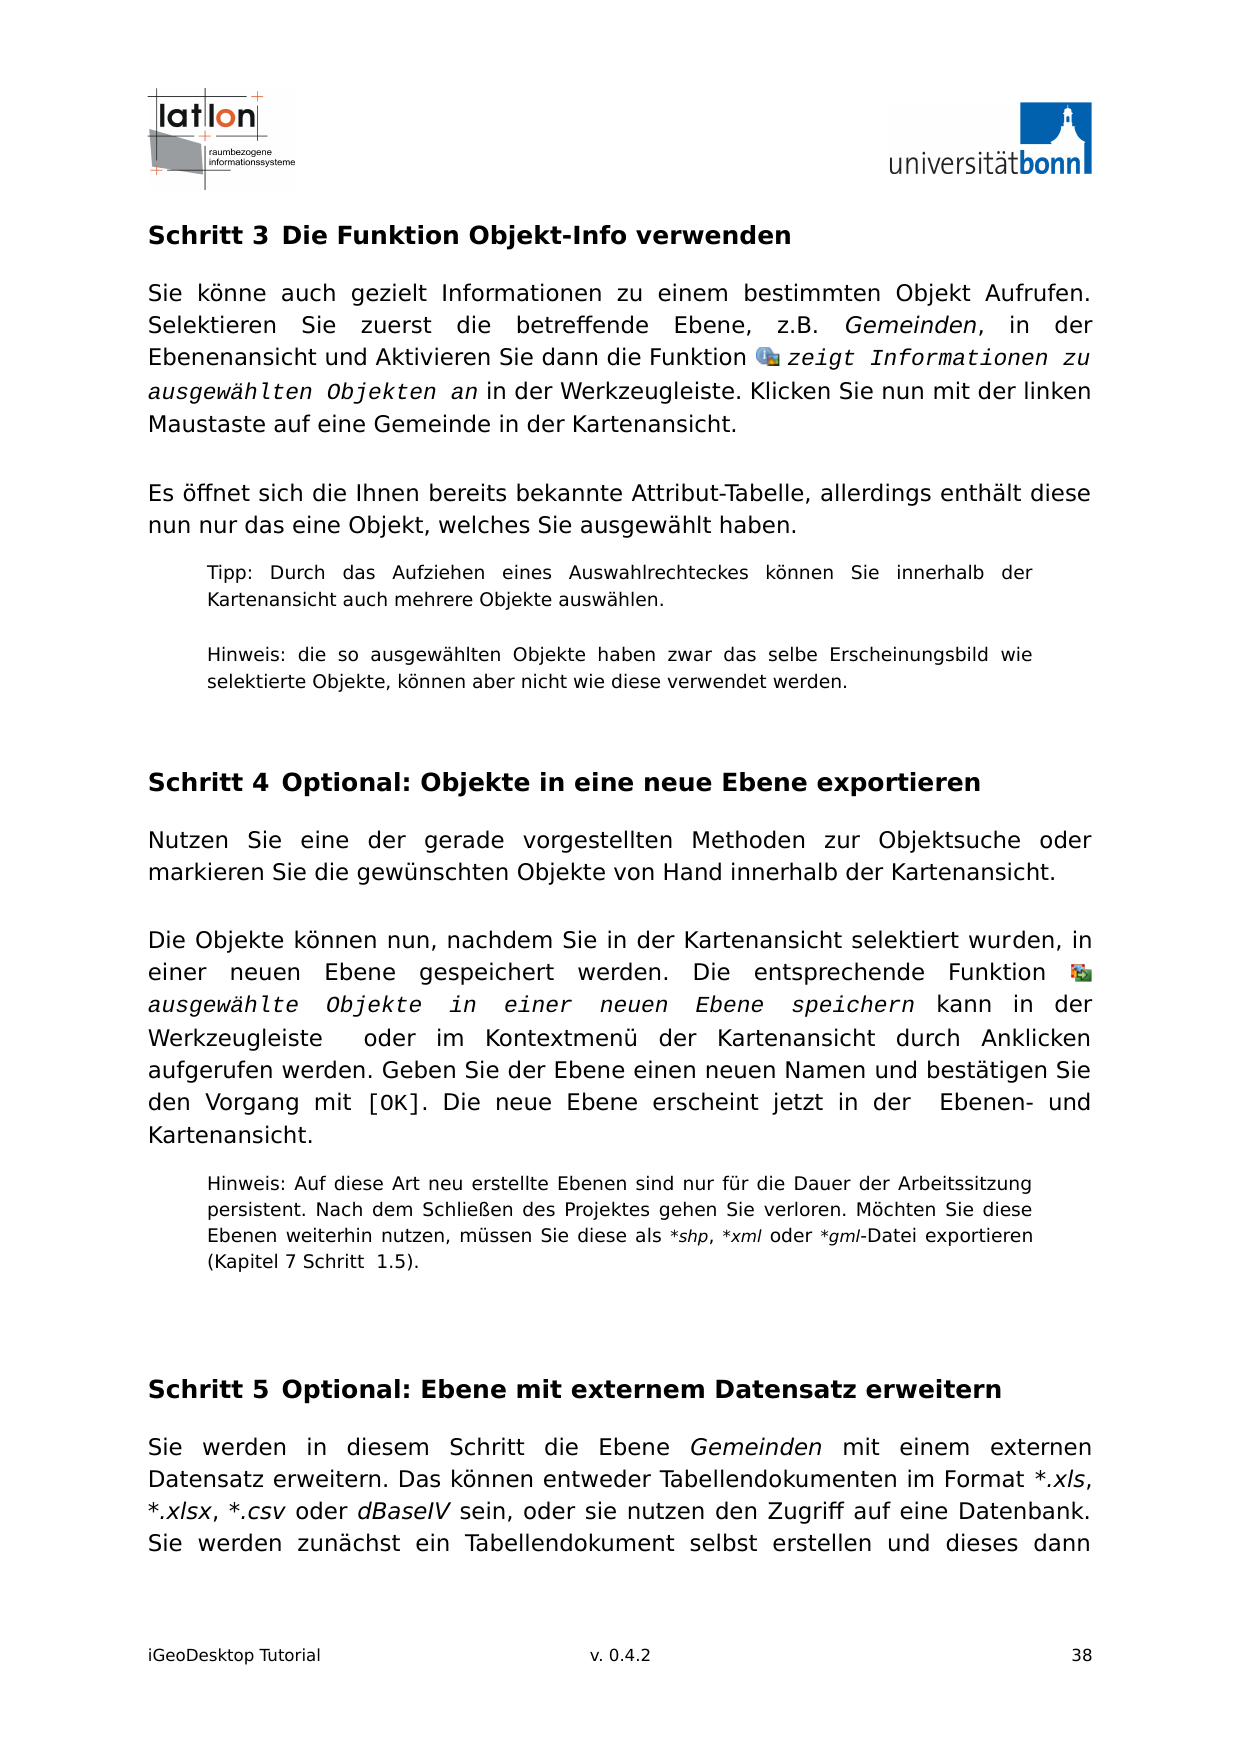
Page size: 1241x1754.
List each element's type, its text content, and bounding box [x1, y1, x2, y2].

subtitle Optional: Objekte in eine neue Ebene exportieren [148, 768, 1092, 797]
picture [756, 347, 780, 366]
text Sie könne auch gezielt Informationen zu einem bestimmten Objekt Aufrufen. Selektieren Sie zuerst die betreffende Ebene, z.B. Gemeinden, in der Ebenenansicht und Aktivieren Sie dann die Funktion zeigt Informationen zu ausgewählten Objekten an in der Werkzeugleiste. Klicken Sie nun mit der linken Maustaste auf eine Gemeinde in der Kartenansicht. [148, 281, 1092, 438]
text Tipp: Durch das Aufziehen eines Auswahlrechteckes können Sie innerhalb der Kartenansicht auch mehrere Objekte auswählen. [207, 562, 1033, 611]
text Hinweis: Auf diese Art neu erstellte Ebenen sind nur für die Dauer der Arbeitssitzung persistent. Nach dem Schließen des Projektes gehen Sie verloren. Möchten Sie diese Ebenen weiterhin nutzen, müssen Sie diese als *shp, *xml oder *gml-Datei exportieren (Kapitel 7 Schritt 1.5). [207, 1173, 1033, 1299]
picture [1070, 963, 1093, 983]
text Nutzen Sie eine der gerade vorgestellten Methoden zur Objektsuche oder markieren Sie die gewünschten Objekte von Hand innerhalb der Kartenansicht. [148, 827, 1092, 886]
text Es öffnet sich die Ihnen bereits bekannte Attribut-Tabelle, allerdings enthält diese nun nur das eine Objekt, welches Sie ausgewählt haben. [148, 480, 1092, 539]
text Hinweis: die so ausgewählten Objekte haben zwar das selbe Erscheinungsbild wie selektierte Objekte, können aber nicht wie diese verwendet werden. [207, 644, 1033, 692]
picture [147, 88, 295, 190]
picture [889, 102, 1093, 174]
text Sie werden in diesem Schritt die Ebene Gemeinden mit einem externen Datensatz erweitern. Das können entweder Tabellendokumenten im Format *.xls, *.xlsx, *.csv oder dBaseIV sein, oder sie nutzen den Zugriff auf eine Datenbank. Sie werden zunächst ein Tabellendokument selbst erstellen und dieses dann [148, 1434, 1092, 1557]
subtitle Optional: Ebene mit externem Datensatz erweitern [148, 1375, 1092, 1404]
text Die Objekte können nun, nachdem Sie in der Kartenansicht selektiert wur­den, in ei­ner neuen Ebene gespeichert werden. Die entsprechende Funktion ausgewählte Objekte in einer neuen Ebene speichern kann in der Werkzeugleiste oder im Kontextmenü der Kartenansicht durch Anklicken aufgerufen werden. Geben Sie der Ebene einen neuen Namen und bestätigen Sie den Vorgang mit [OK]. Die neue Ebene erscheint jetzt in der Ebenen- und Kartenansicht. [148, 928, 1092, 1149]
subtitle Die Funktion Objekt-Info verwenden [148, 221, 1092, 251]
